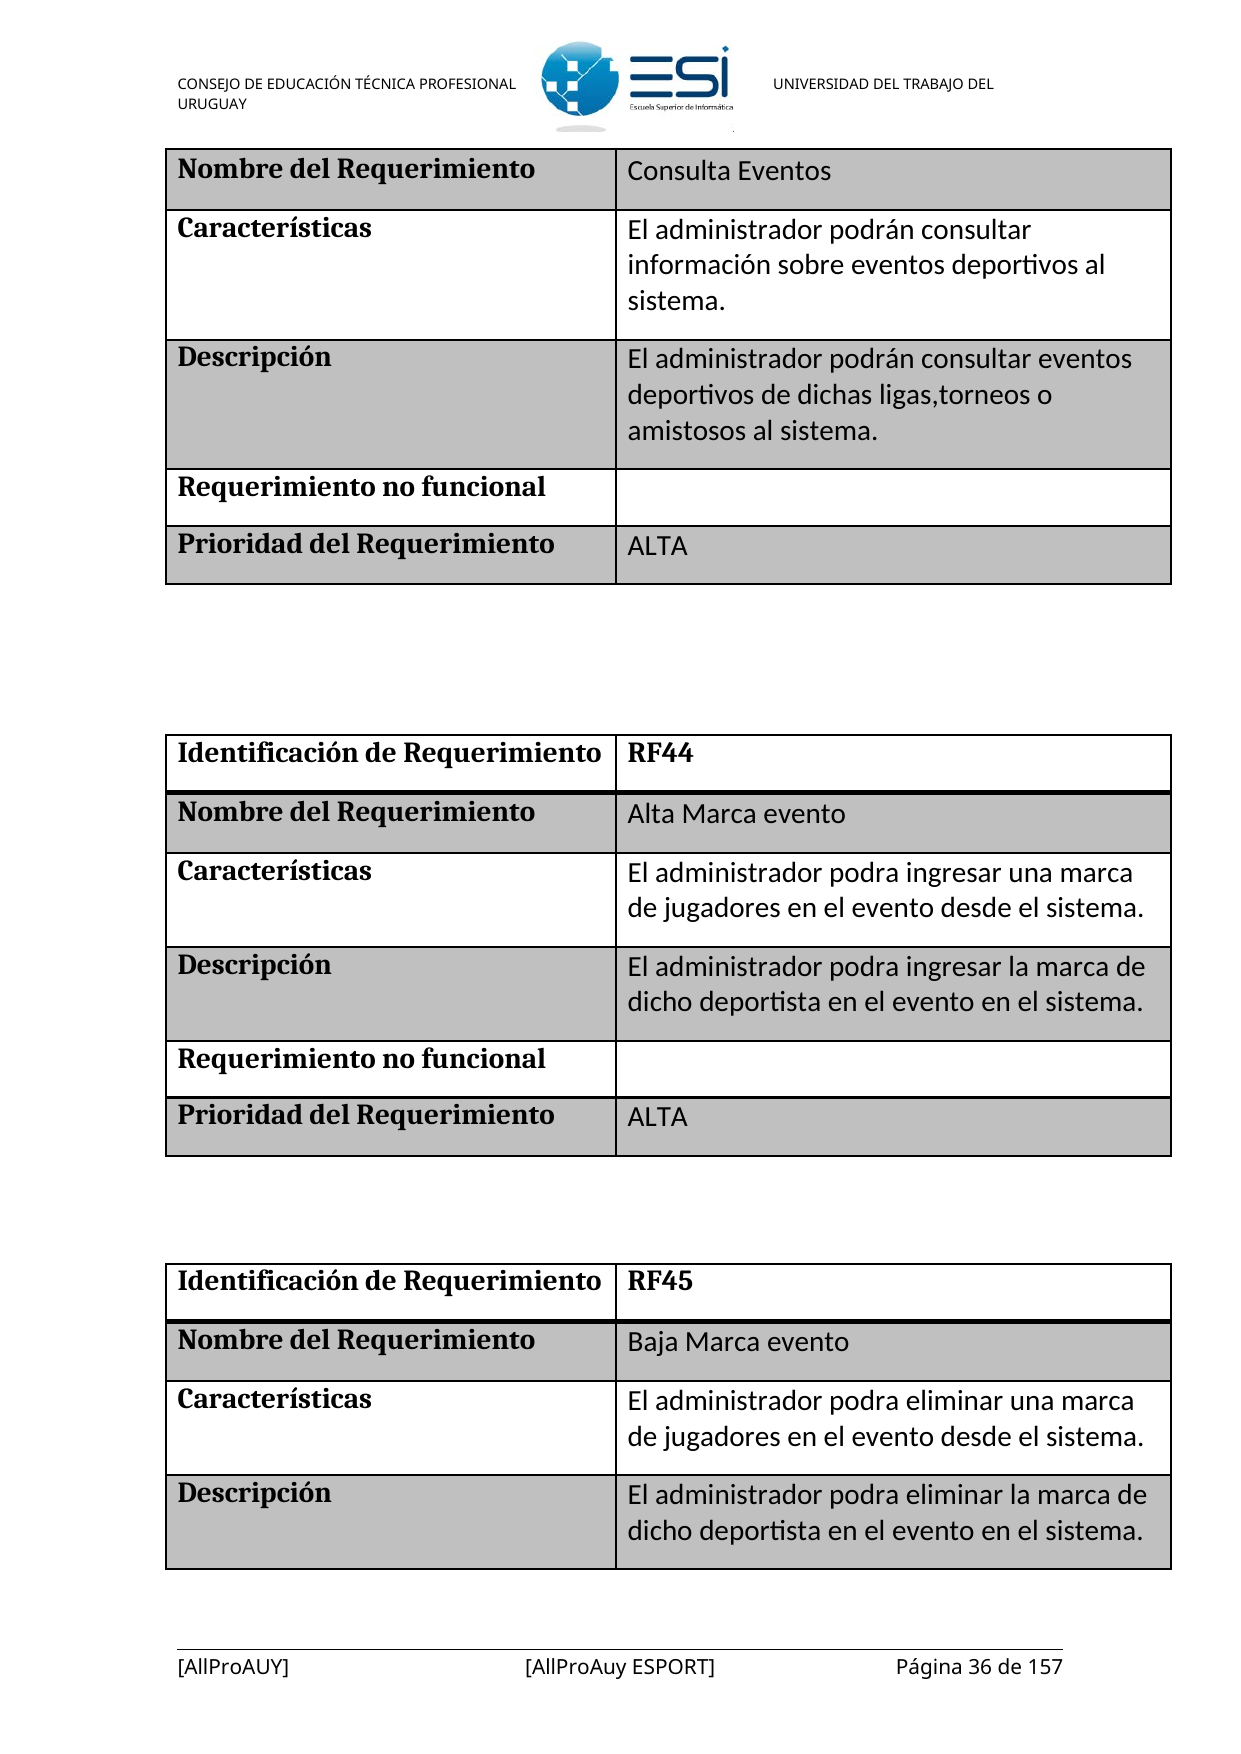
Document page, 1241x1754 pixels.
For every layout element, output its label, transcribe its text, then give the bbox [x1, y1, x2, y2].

table_cell Nombre del Requerimiento [167, 1324, 615, 1380]
table_cell El administrador podra eliminar una marca de jugadores en el evento desde el sistema. [617, 1382, 1170, 1474]
table_cell ALTA [617, 527, 1170, 583]
table_cell Características [167, 211, 615, 338]
table_cell Alta Marca evento [617, 795, 1170, 852]
table_cell Descripción [167, 341, 615, 468]
table_cell Prioridad del Requerimiento [167, 1099, 615, 1155]
table_cell El administrador podra ingresar una marca de jugadores en el evento desde el sistema. [617, 854, 1170, 946]
table_cell El administrador podrán consultar eventos deportivos de dichas ligas,torneos o amistosos al sistema. [617, 341, 1170, 468]
table_cell Prioridad del Requerimiento [167, 527, 615, 583]
table_cell El administrador podra eliminar la marca de dicho deportista en el evento en el sistema. [617, 1476, 1170, 1568]
table_cell Nombre del Requerimiento [167, 150, 615, 209]
table_cell El administrador podrán consultar información sobre eventos deportivos al sistema. [617, 211, 1170, 338]
table_cell Requerimiento no funcional [167, 470, 615, 525]
table_cell [617, 1042, 1170, 1096]
table_cell Características [167, 854, 615, 946]
table_cell Nombre del Requerimiento [167, 795, 615, 852]
table_header RF45 [617, 1265, 1170, 1319]
table_cell [617, 470, 1170, 525]
table_cell Requerimiento no funcional [167, 1042, 615, 1096]
picture [534, 39, 734, 132]
table_header RF44 [617, 736, 1170, 790]
table_cell Descripción [167, 948, 615, 1040]
table_cell Baja Marca evento [617, 1324, 1170, 1380]
table_cell Consulta Eventos [617, 150, 1170, 209]
table_header Identificación de Requerimiento [167, 736, 615, 790]
table_header Identificación de Requerimiento [167, 1265, 615, 1319]
table_cell El administrador podra ingresar la marca de dicho deportista en el evento en el sistema. [617, 948, 1170, 1040]
table_cell ALTA [617, 1099, 1170, 1155]
table_cell Características [167, 1382, 615, 1474]
table_cell Descripción [167, 1476, 615, 1568]
